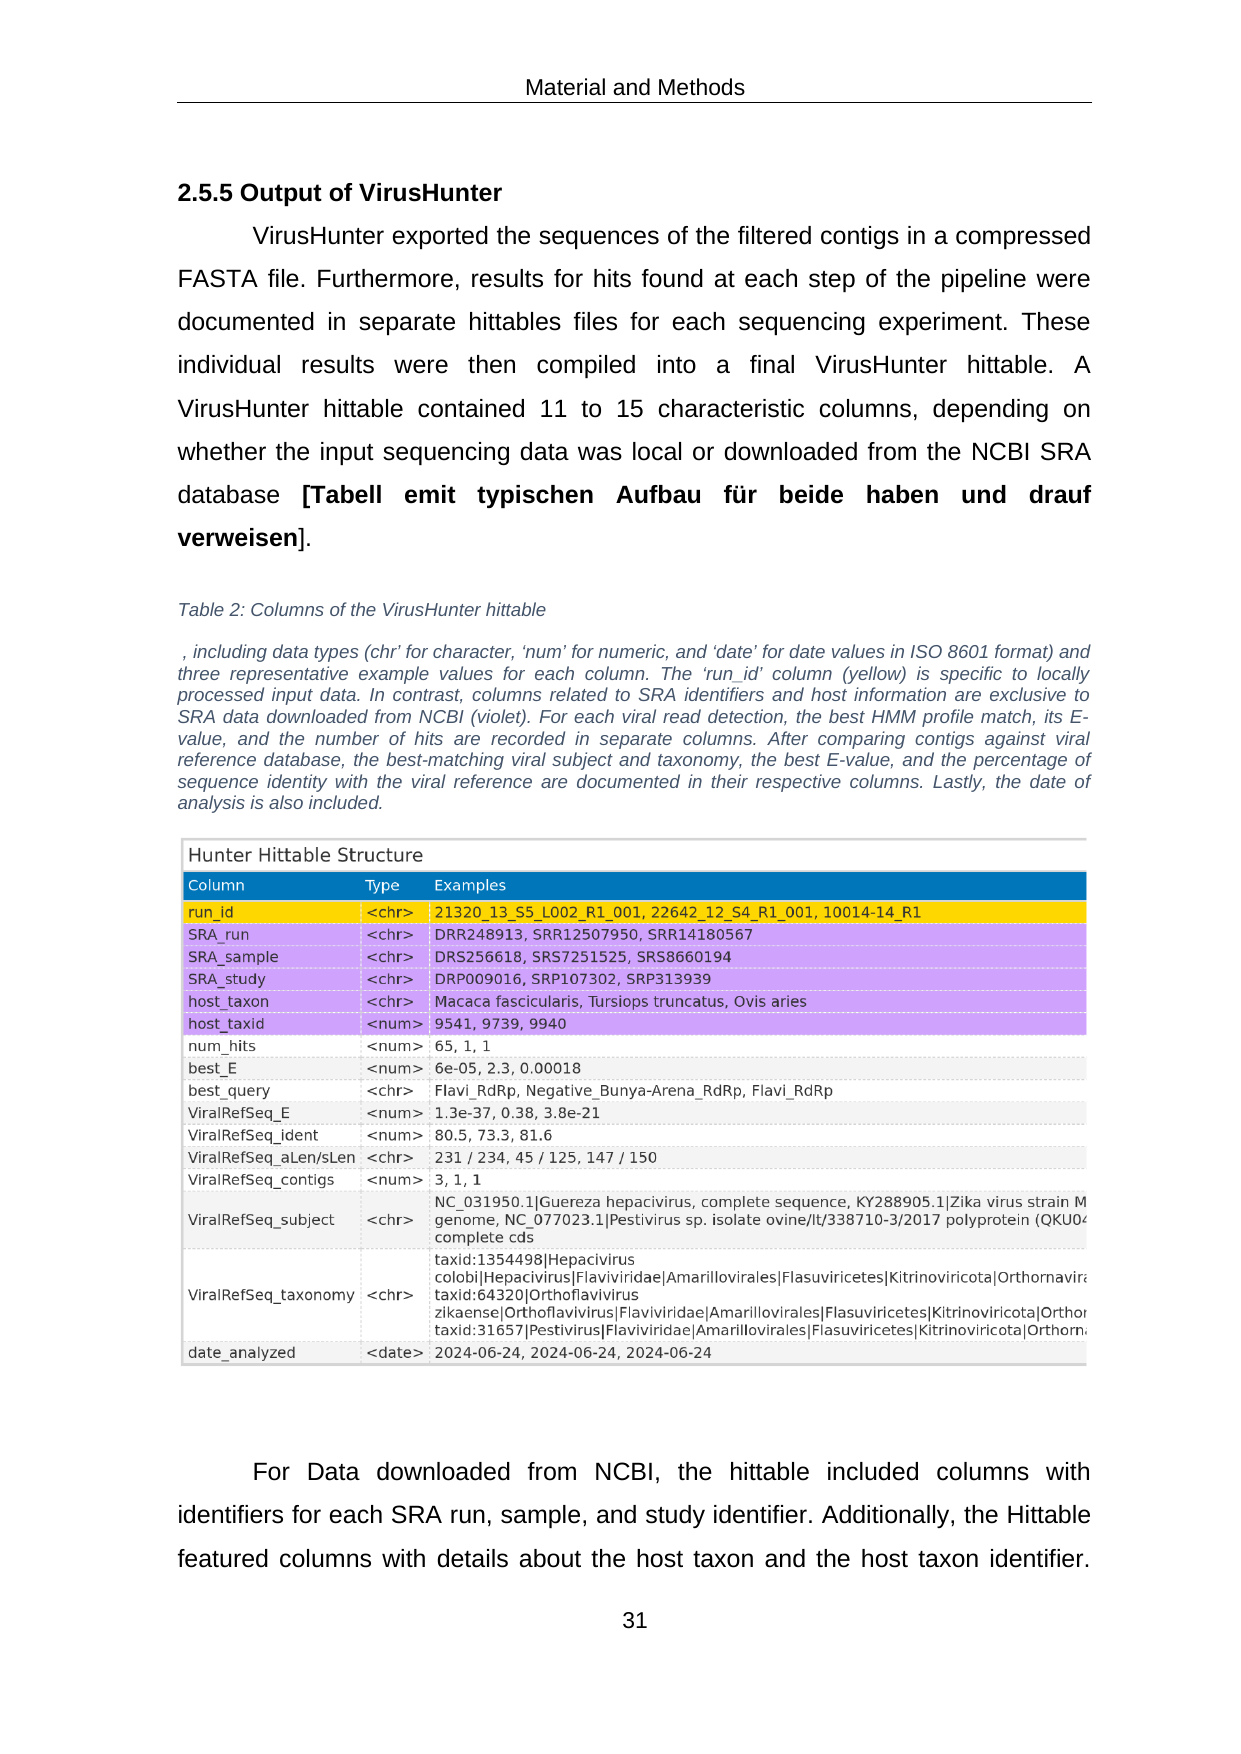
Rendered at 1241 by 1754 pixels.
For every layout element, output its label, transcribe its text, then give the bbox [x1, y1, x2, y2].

text Table 2: Columns of the VirusHunter hittable [177, 599, 1092, 620]
subtitle 2.5.5 Output of VirusHunter [177, 178, 1092, 207]
text For Data downloaded from NCBI, the hittable included columns with identifiers for each SRA run, sample, and study identifier. Additionally, the Hittable featured columns with details about the host taxon and the host taxon identifier. [177, 1457, 1092, 1572]
text VirusHunter exported the sequences of the filtered contigs in a compressed FASTA file. Furthermore, results for hits found at each step of the pipeline were documented in separate hittables files for each sequencing experiment. These individual results were then compiled into a final VirusHunter hittable. A VirusHunter hittable contained 11 to 15 characteristic columns, depending on whether the input sequencing data was local or downloaded from the NCBI SRA database [Tabell emit typischen Aufbau für beide haben und drauf verweisen]. [177, 221, 1092, 552]
text , including data types (chr’ for character, ‘num’ for numeric, and ‘date’ for date values in ISO 8601 format) and three representative example values for each column. The ‘run_id’ column (yellow) is specific to locally processed input data. In contrast, columns related to SRA identifiers and host information are exclusive to SRA data downloaded from NCBI (violet). For each viral read detection, the best HMM profile match, its E-value, and the number of hits are recorded in separate columns. After comparing contigs against viral reference database, the best-matching viral subject and taxonomy, the best E-value, and the percentage of sequence identity with the viral reference are documented in their respective columns. Lastly, the date of analysis is also included. [177, 641, 1092, 813]
